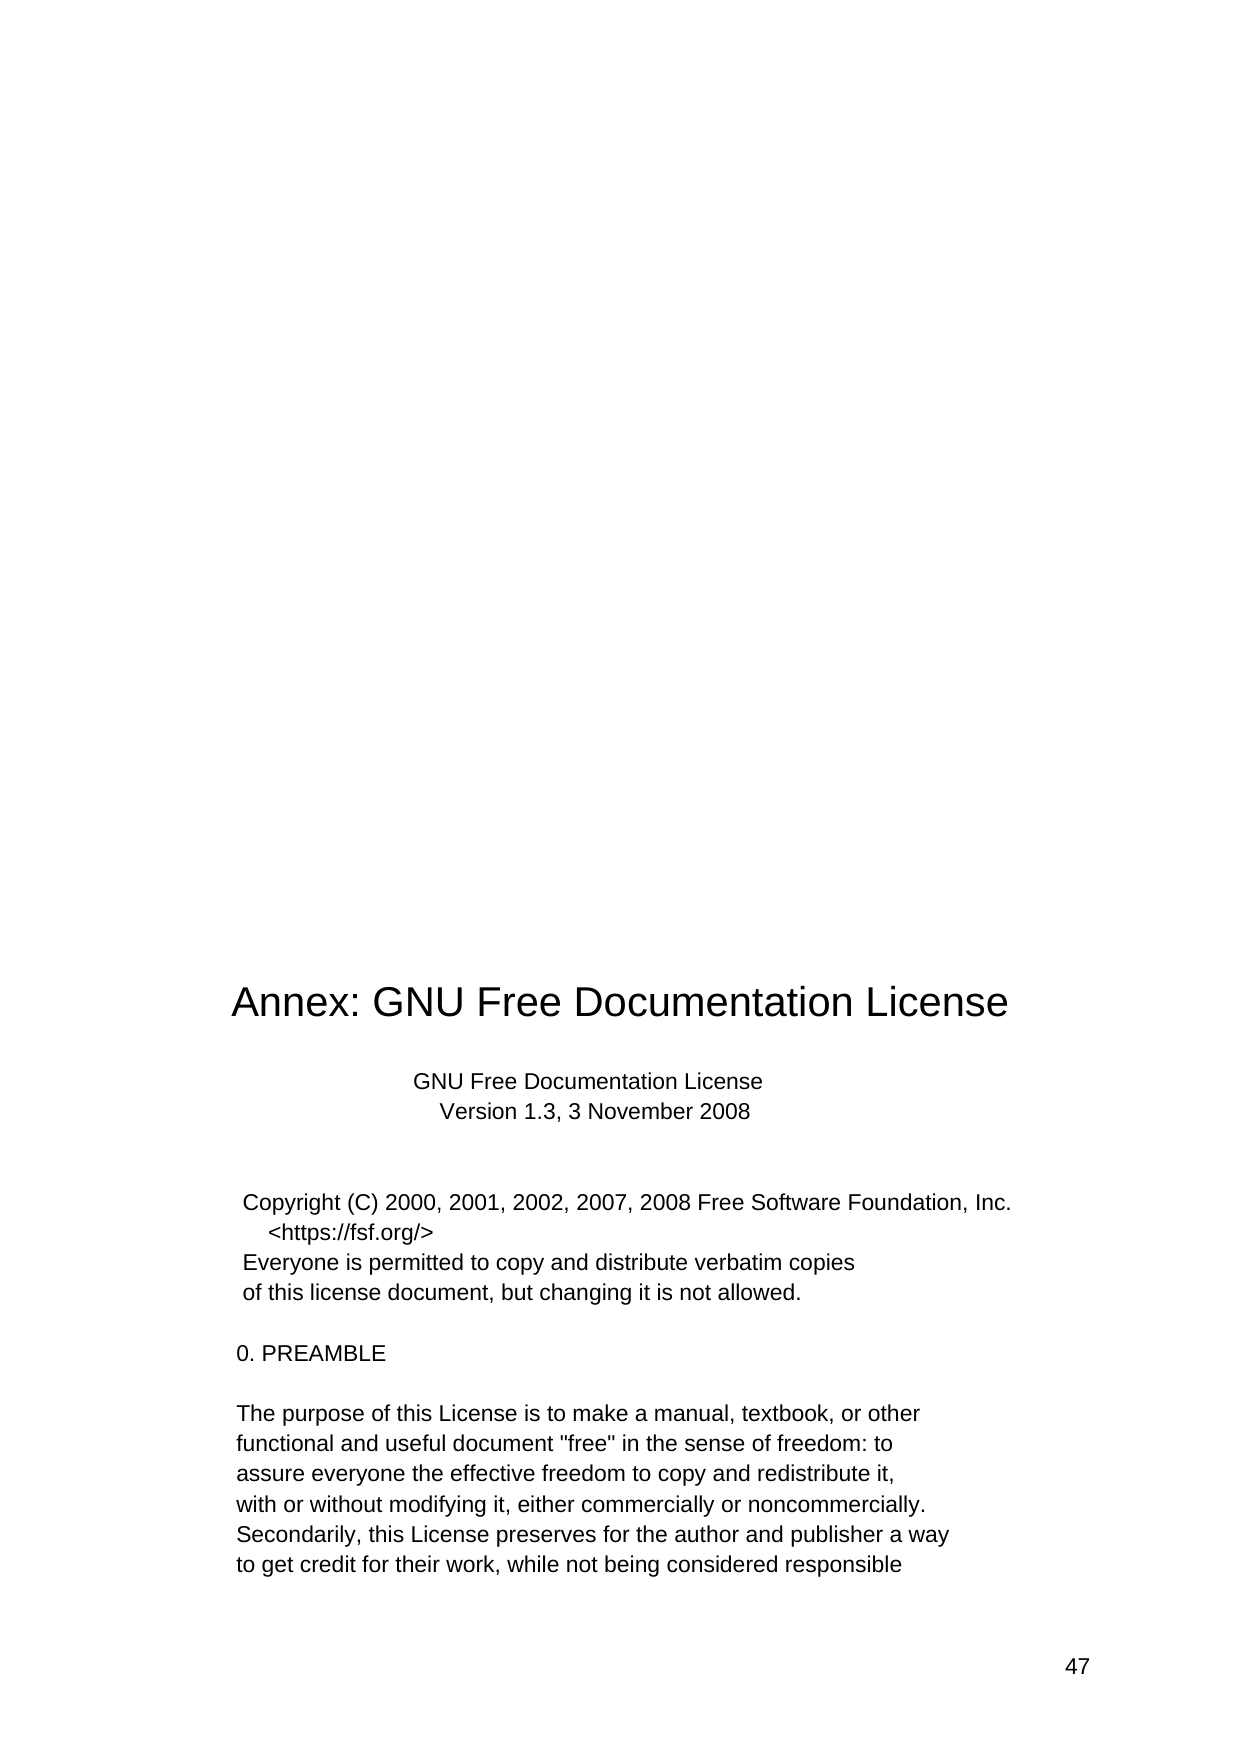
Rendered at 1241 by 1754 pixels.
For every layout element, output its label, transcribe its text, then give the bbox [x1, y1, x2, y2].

text GNU Free Documentation License Version 1.3, 3 November 2008 Copyright (C) 2000, 2001, 2002, 2007, 2008 Free Software Foundation, Inc. <https://fsf.org/> Everyone is permitted to copy and distribute verbatim copies of this license document, but changing it is not allowed. 0. PREAMBLE The purpose of this License is to make a manual, textbook, or other functional and useful document "free" in the sense of freedom: to assure everyone the effective freedom to copy and redistribute it, with or without modifying it, either commercially or noncommercially. Secondarily, this License preserves for the author and publisher a way to get credit for their work, while not being considered responsible [236, 1068, 1090, 1577]
subtitle Annex: GNU Free Documentation License [150, 977, 1090, 1025]
